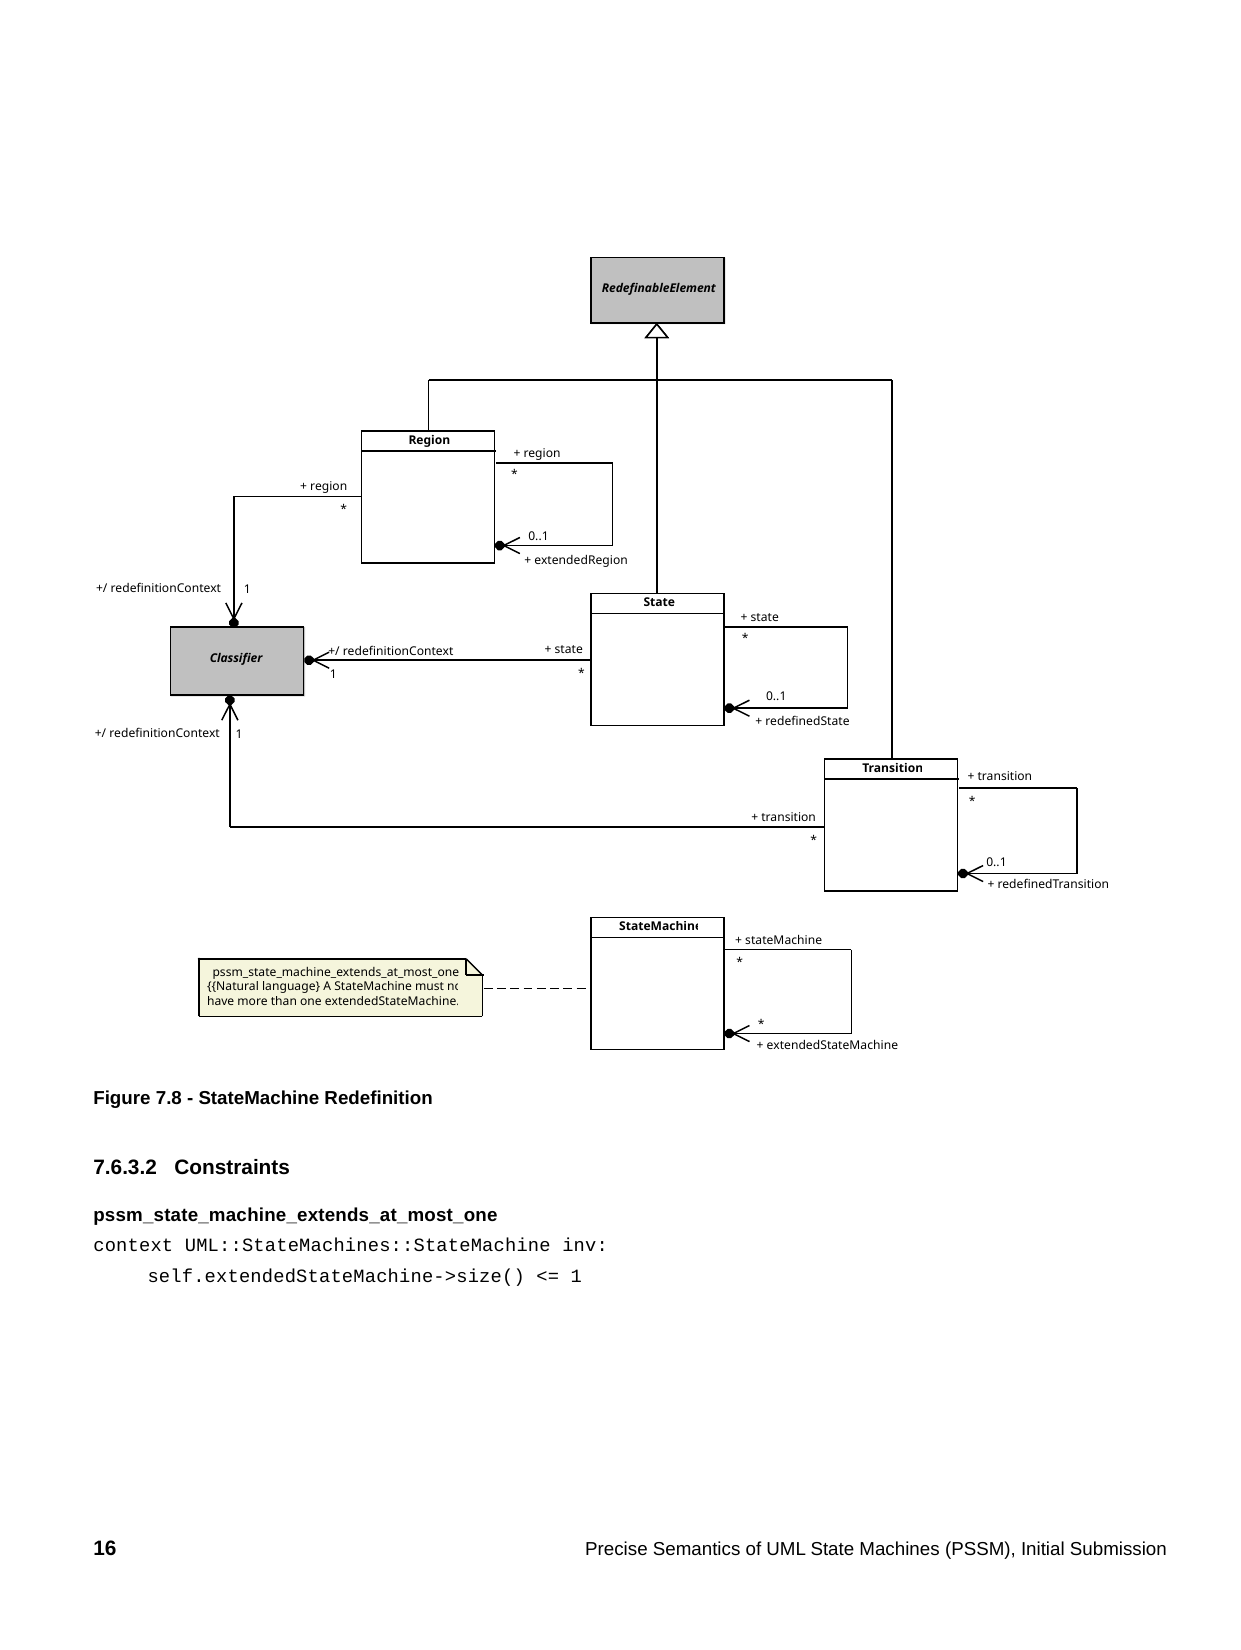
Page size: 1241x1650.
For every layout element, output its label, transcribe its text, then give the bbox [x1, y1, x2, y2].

subtitle Constraints [93, 1154, 1164, 1179]
text Figure 7.8 - StateMachine Redefinition [93, 243, 1080, 1108]
subtitle pssm_state_machine_extends_at_most_one [93, 1204, 1164, 1226]
text context UML::StateMachines::StateMachine inv: [93, 1234, 1164, 1257]
text self.extendedStateMachine->size() <= 1 [93, 1265, 1164, 1288]
